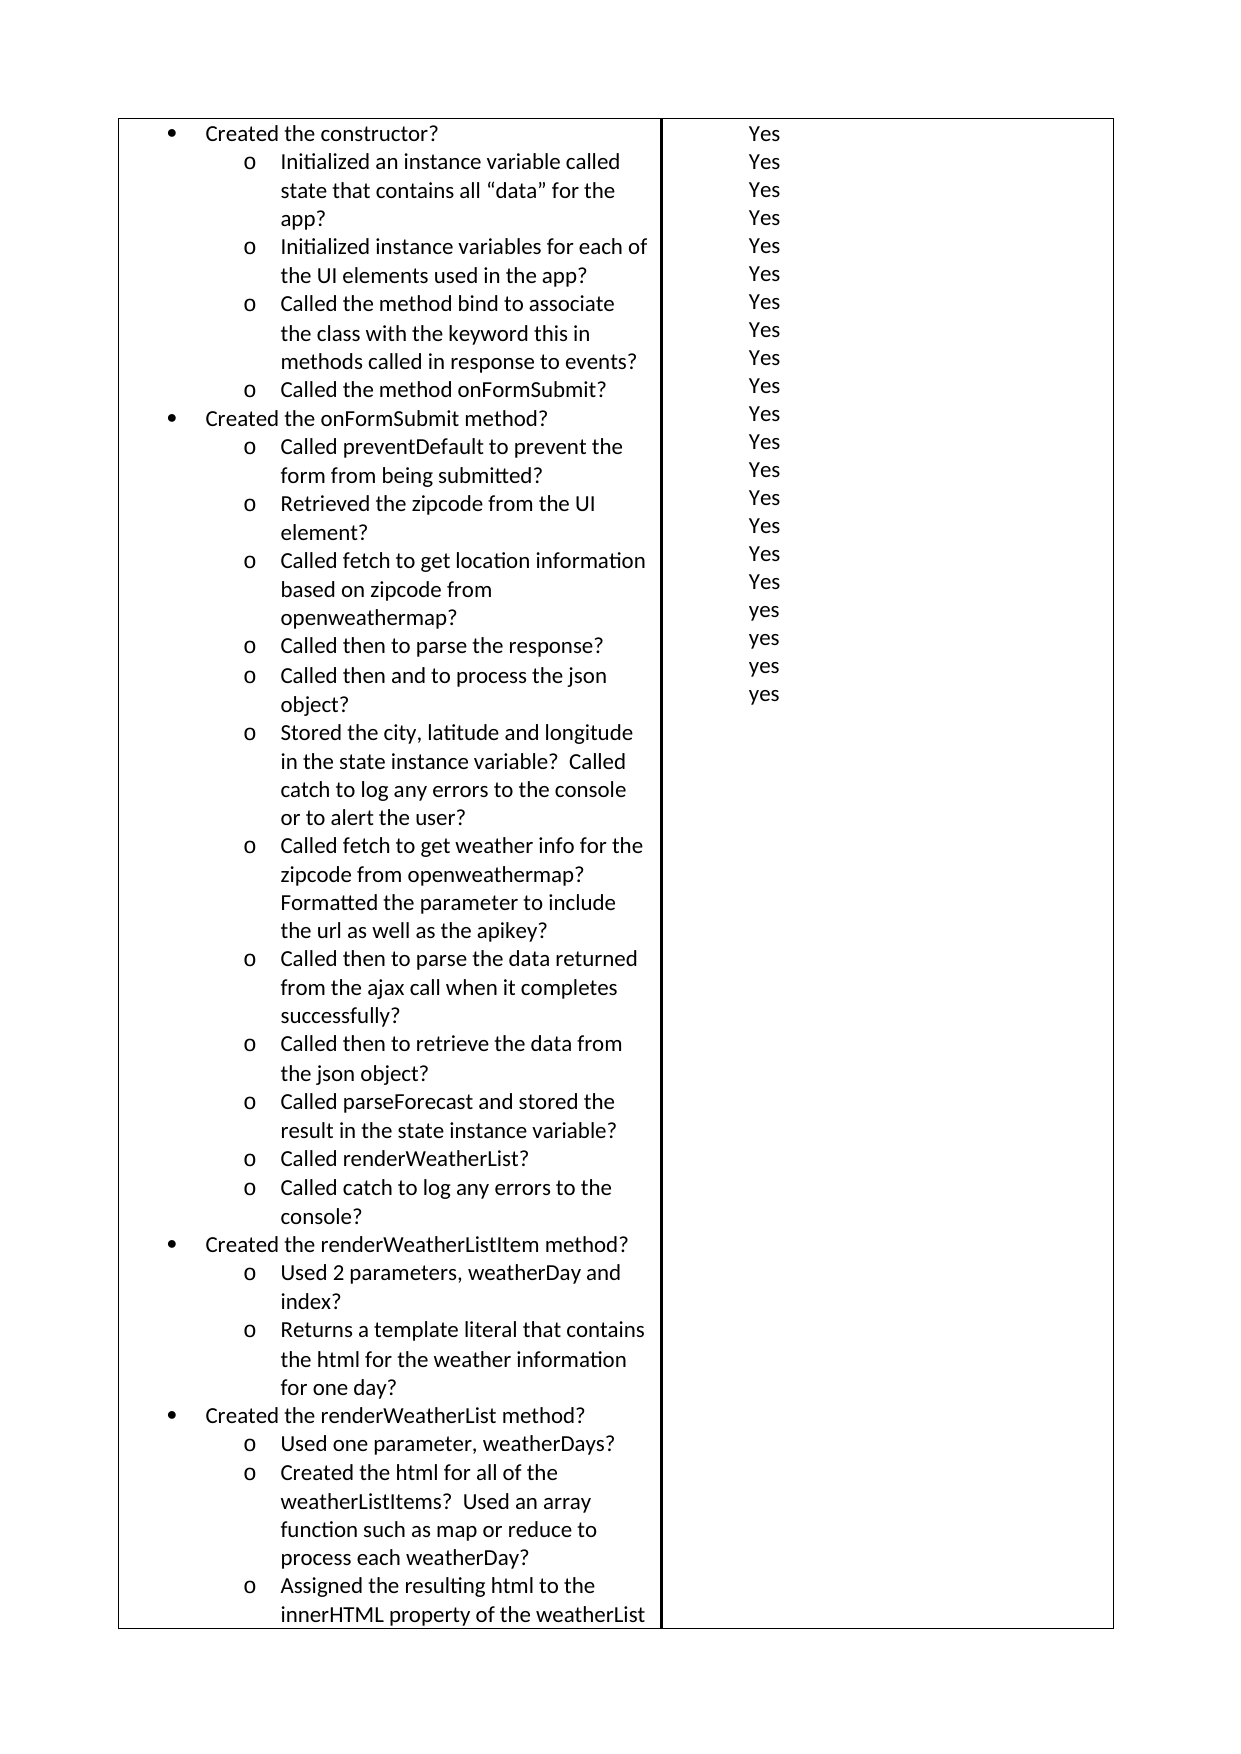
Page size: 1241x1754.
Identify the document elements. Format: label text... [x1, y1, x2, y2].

table_cell · Created the constructor? o Initialized an instance variable called state that contains all “data” for the app? o Initialized instance variables for each of the UI elements used in the app? o Called the method bind to associate the class with the keyword this in methods called in response to events? o Called the method onFormSubmit? · Created the onFormSubmit method? o Called preventDefault to prevent the form from being submitted? o Retrieved the zipcode from the UI element? o Called fetch to get location information based on zipcode from openweathermap? o Called then to parse the response? o Called then and to process the json object? o Stored the city, latitude and longitude in the state instance variable? Called catch to log any errors to the console or to alert the user? o Called fetch to get weather info for the zipcode from openweathermap? Formatted the parameter to include the url as well as the apikey? o Called then to parse the data returned from the ajax call when it completes successfully? o Called then to retrieve the data from the json object? o Called parseForecast and stored the result in the state instance variable? o Called renderWeatherList? o Called catch to log any errors to the console? · Created the renderWeatherListItem method? o Used 2 parameters, weatherDay and index? o Returns a template literal that contains the html for the weather information for one day? · Created the renderWeatherList method? o Used one parameter, weatherDays? o Created the html for all of the weatherListItems? Used an array function such as map or reduce to process each weatherDay? o Assigned the resulting html to the innerHTML property of the weatherList [119, 119, 660, 1628]
table_cell Yes Yes Yes Yes Yes Yes Yes Yes Yes Yes Yes Yes Yes Yes Yes Yes Yes yes yes yes yes [663, 119, 1113, 1628]
